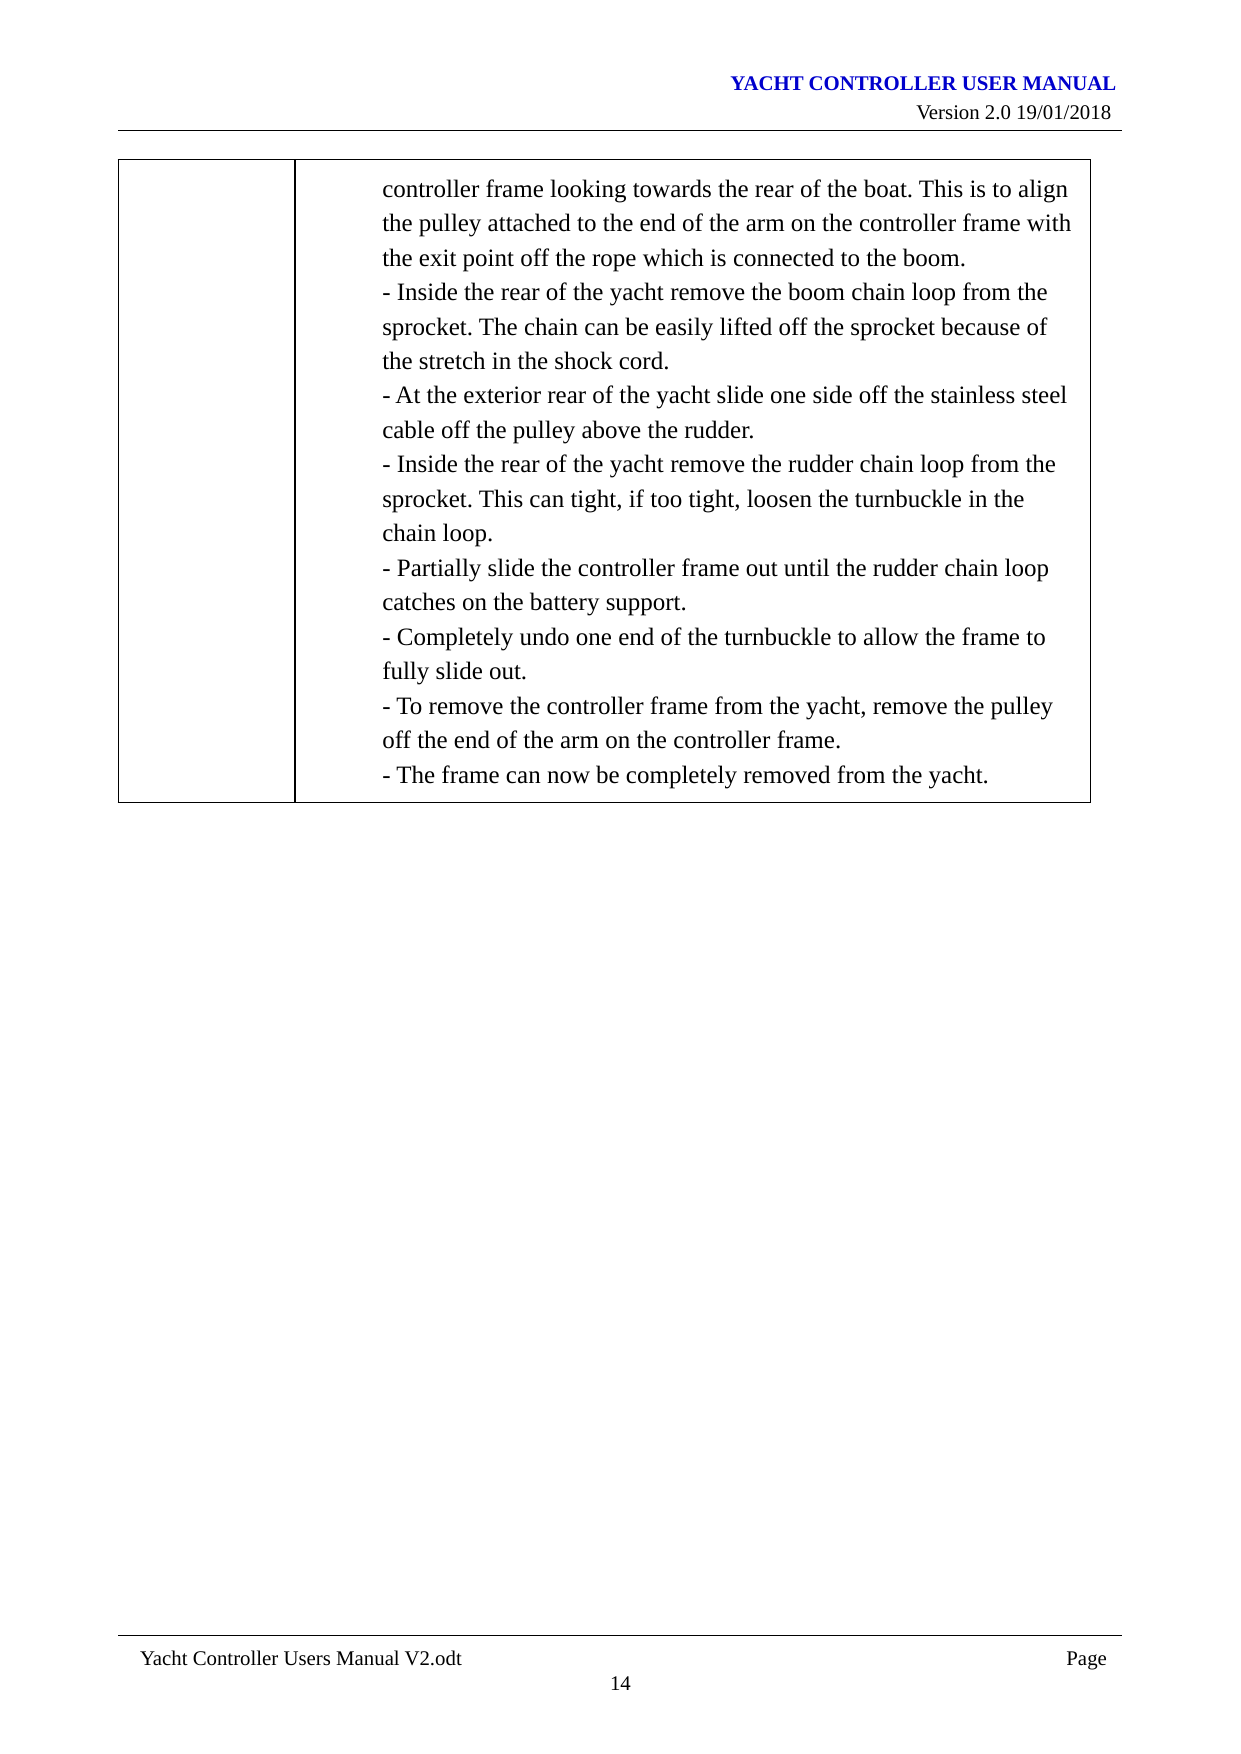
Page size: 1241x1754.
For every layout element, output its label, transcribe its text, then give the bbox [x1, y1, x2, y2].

table_cell controller frame looking towards the rear of the boat. This is to align the pulley attached to the end of the arm on the controller frame with the exit point off the rope which is connected to the boom. - Inside the rear of the yacht remove the boom chain loop from the sprocket. The chain can be easily lifted off the sprocket because of the stretch in the shock cord. - At the exterior rear of the yacht slide one side off the stainless steel cable off the pulley above the rudder. - Inside the rear of the yacht remove the rudder chain loop from the sprocket. This can tight, if too tight, loosen the turnbuckle in the chain loop. - Partially slide the controller frame out until the rudder chain loop catches on the battery support. - Completely undo one end of the turnbuckle to allow the frame to fully slide out. - To remove the controller frame from the yacht, remove the pulley off the end of the arm on the controller frame. - The frame can now be completely removed from the yacht. [296, 160, 1090, 802]
table_cell [119, 160, 294, 802]
